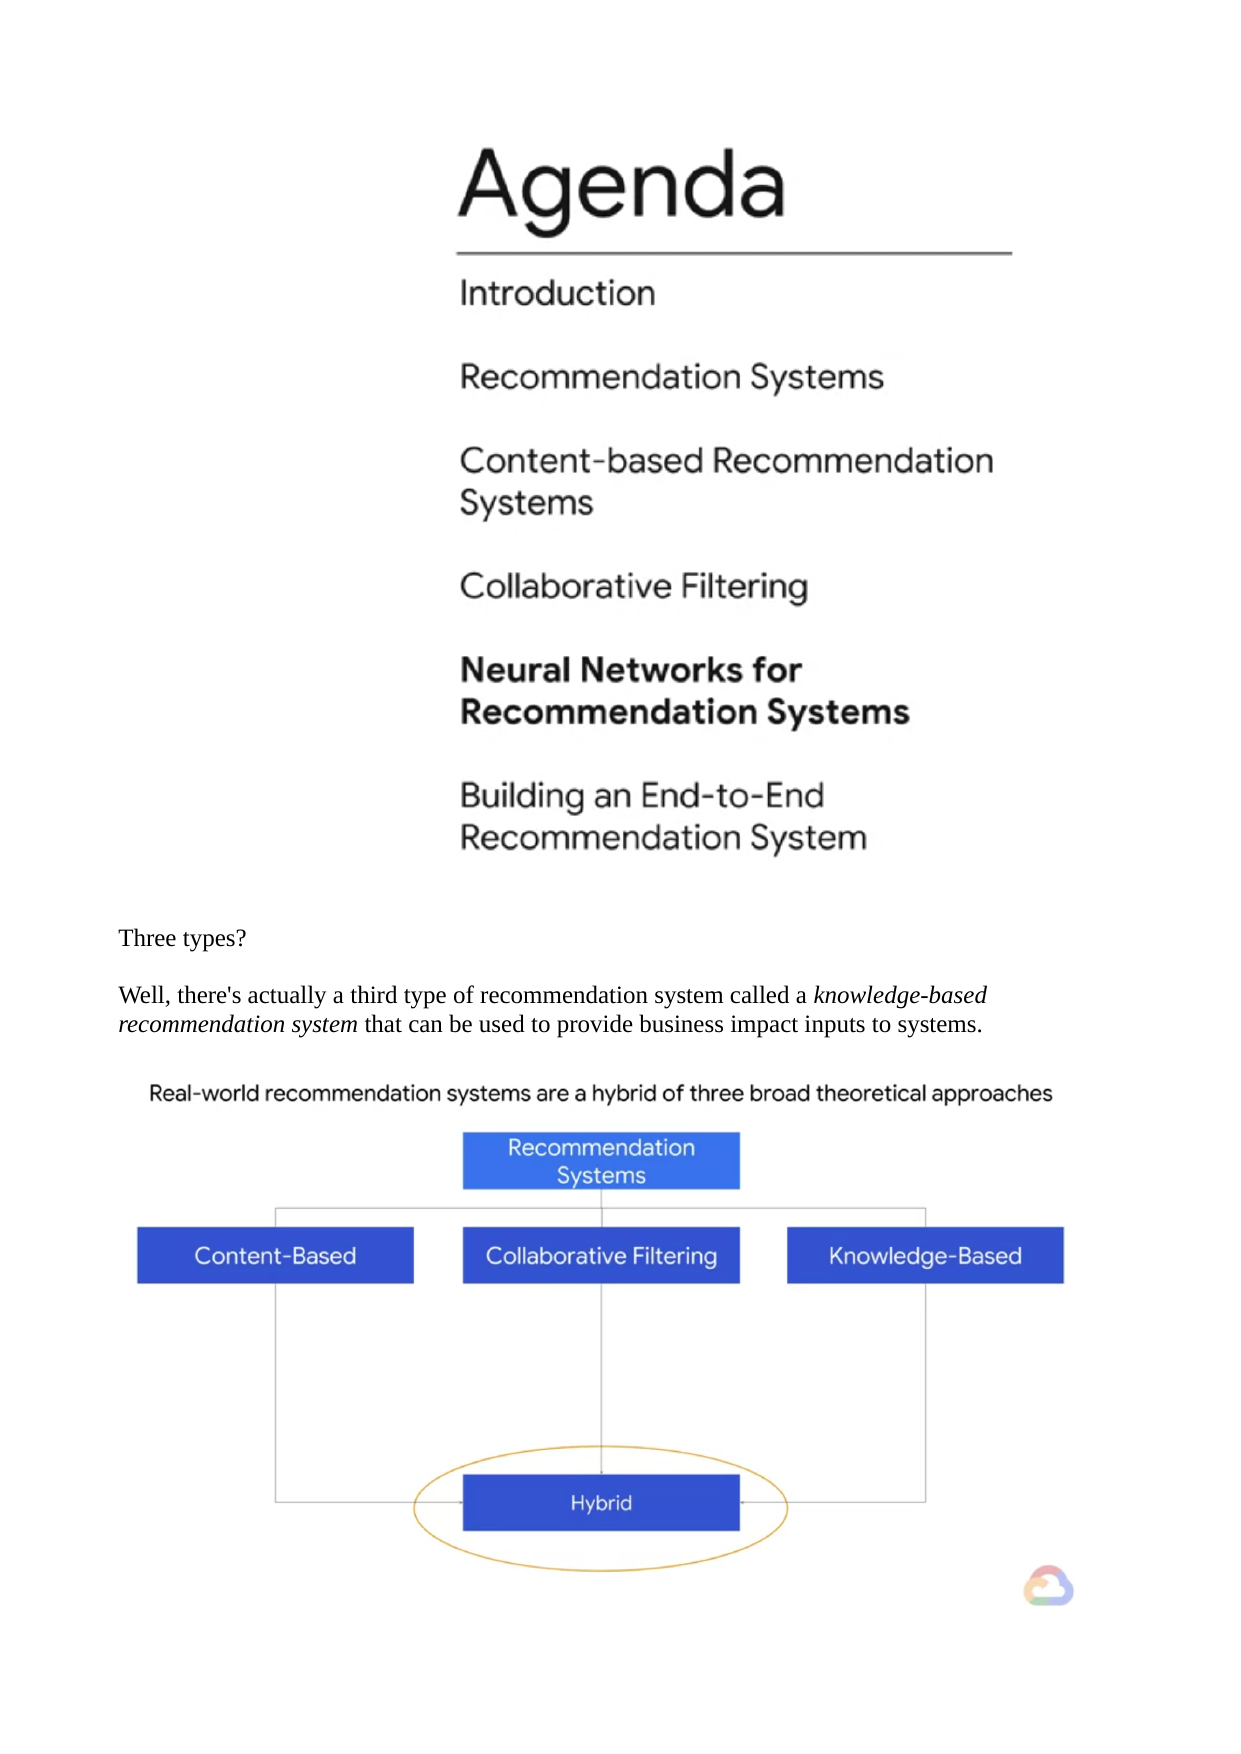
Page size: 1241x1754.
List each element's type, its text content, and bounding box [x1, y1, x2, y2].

text Three types? [118, 923, 1122, 952]
text Well, there's actually a third type of recommendation system called a knowledge-based recommendation system that can be used to provide business impact inputs to systems. [118, 981, 1122, 1038]
picture [426, 137, 1013, 873]
picture [126, 1078, 1086, 1607]
